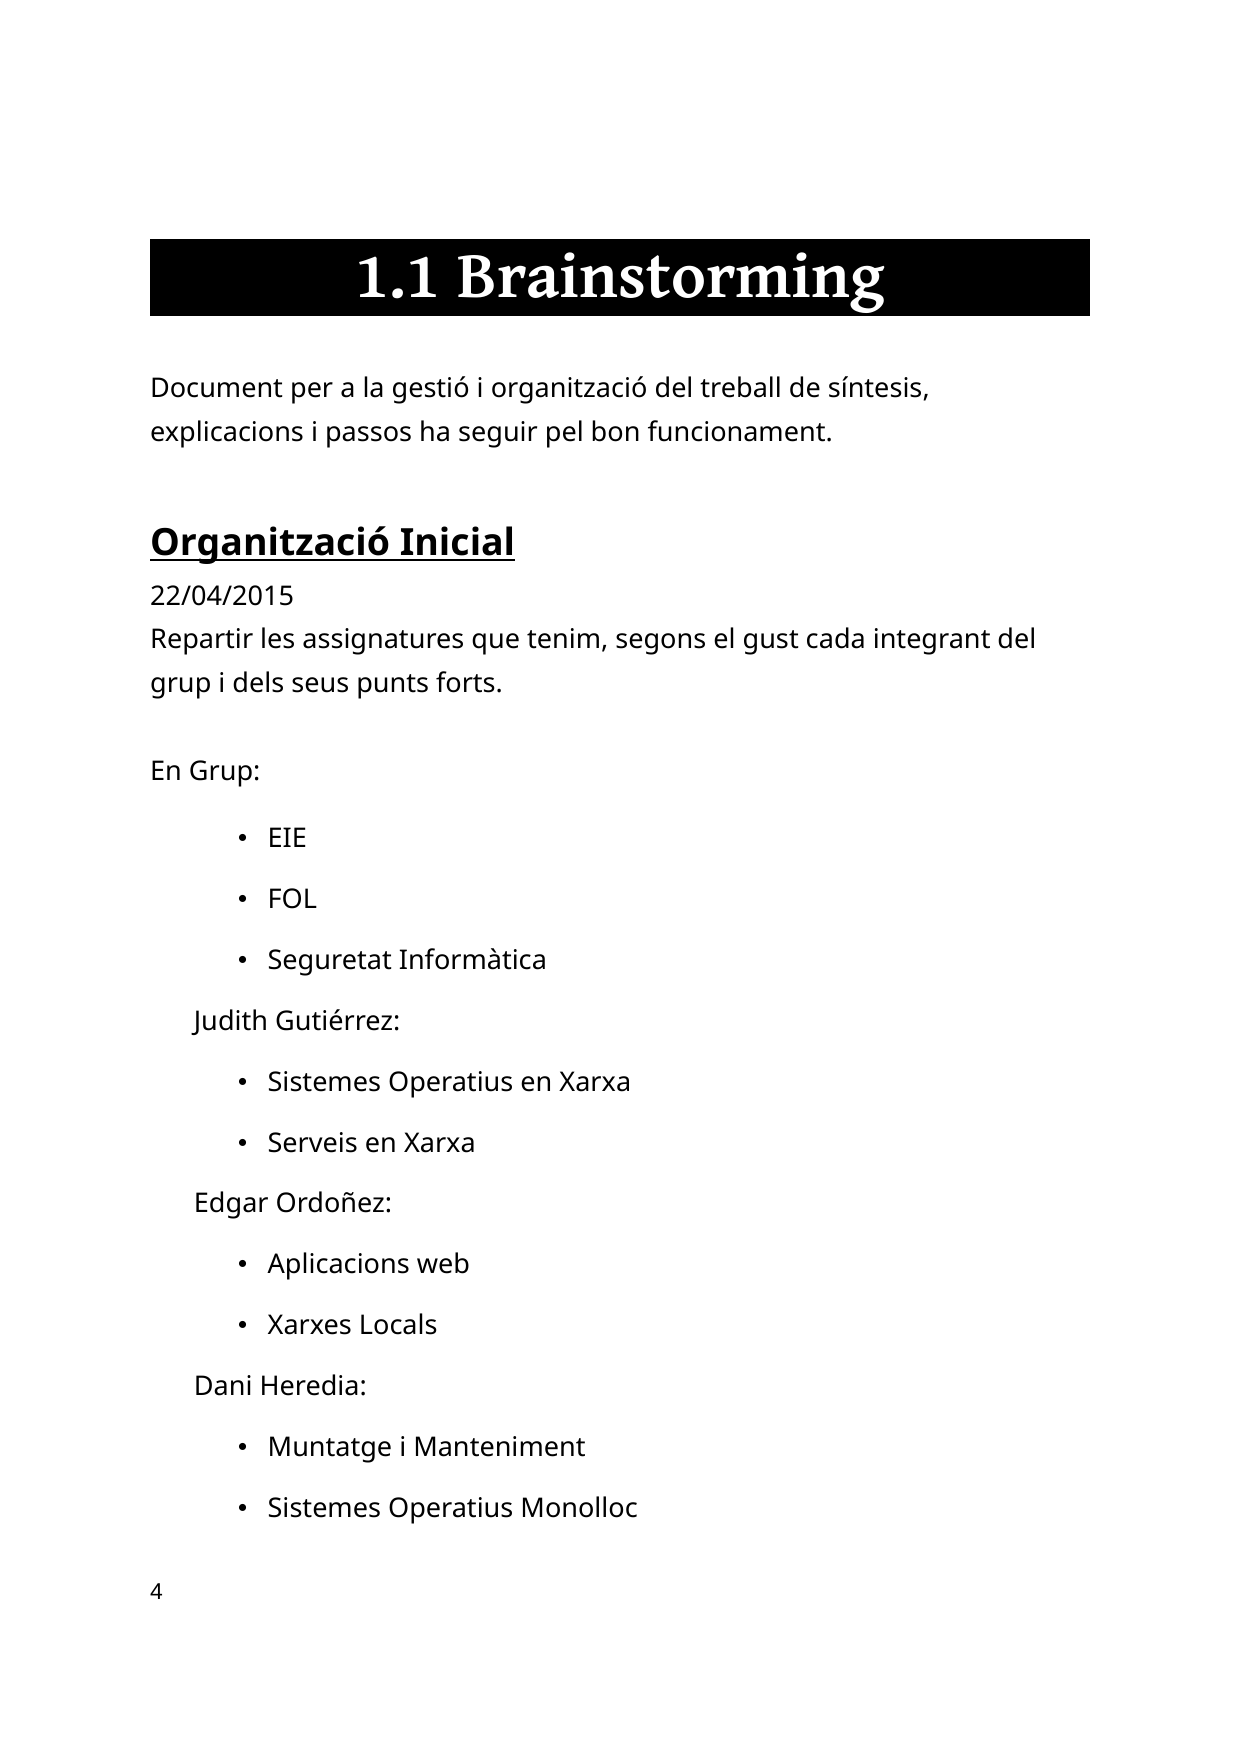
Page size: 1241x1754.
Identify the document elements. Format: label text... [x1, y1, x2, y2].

text Dani Heredia: [194, 1366, 1090, 1403]
text Edgar Ordoñez: [194, 1184, 1090, 1221]
list Aplicacions web [238, 1245, 1090, 1282]
text Judith Gutiérrez: [194, 1001, 1090, 1038]
text 22/04/2015 [150, 576, 1090, 613]
text En Grup: [150, 752, 1090, 788]
list Sistemes Operatius en Xarxa [238, 1062, 1090, 1099]
text Document per a la gestió i organització del treball de síntesis, explicacions i passos ha seguir pel bon funcionament. [150, 368, 1090, 449]
list Sistemes Operatius Monolloc [238, 1488, 1090, 1525]
list FOL [238, 880, 1090, 917]
list Seguretat Informàtica [238, 941, 1090, 977]
list EIE [238, 819, 1090, 856]
list Xarxes Locals [238, 1306, 1090, 1342]
list Muntatge i Manteniment [238, 1427, 1090, 1464]
text Repartir les assignatures que tenim, segons el gust cada integrant del grup i dels seus punts forts. [150, 620, 1090, 701]
text Organització Inicial [150, 515, 1090, 566]
text 1.1 Brainstorming [150, 239, 1090, 316]
list Serveis en Xarxa [238, 1123, 1090, 1160]
